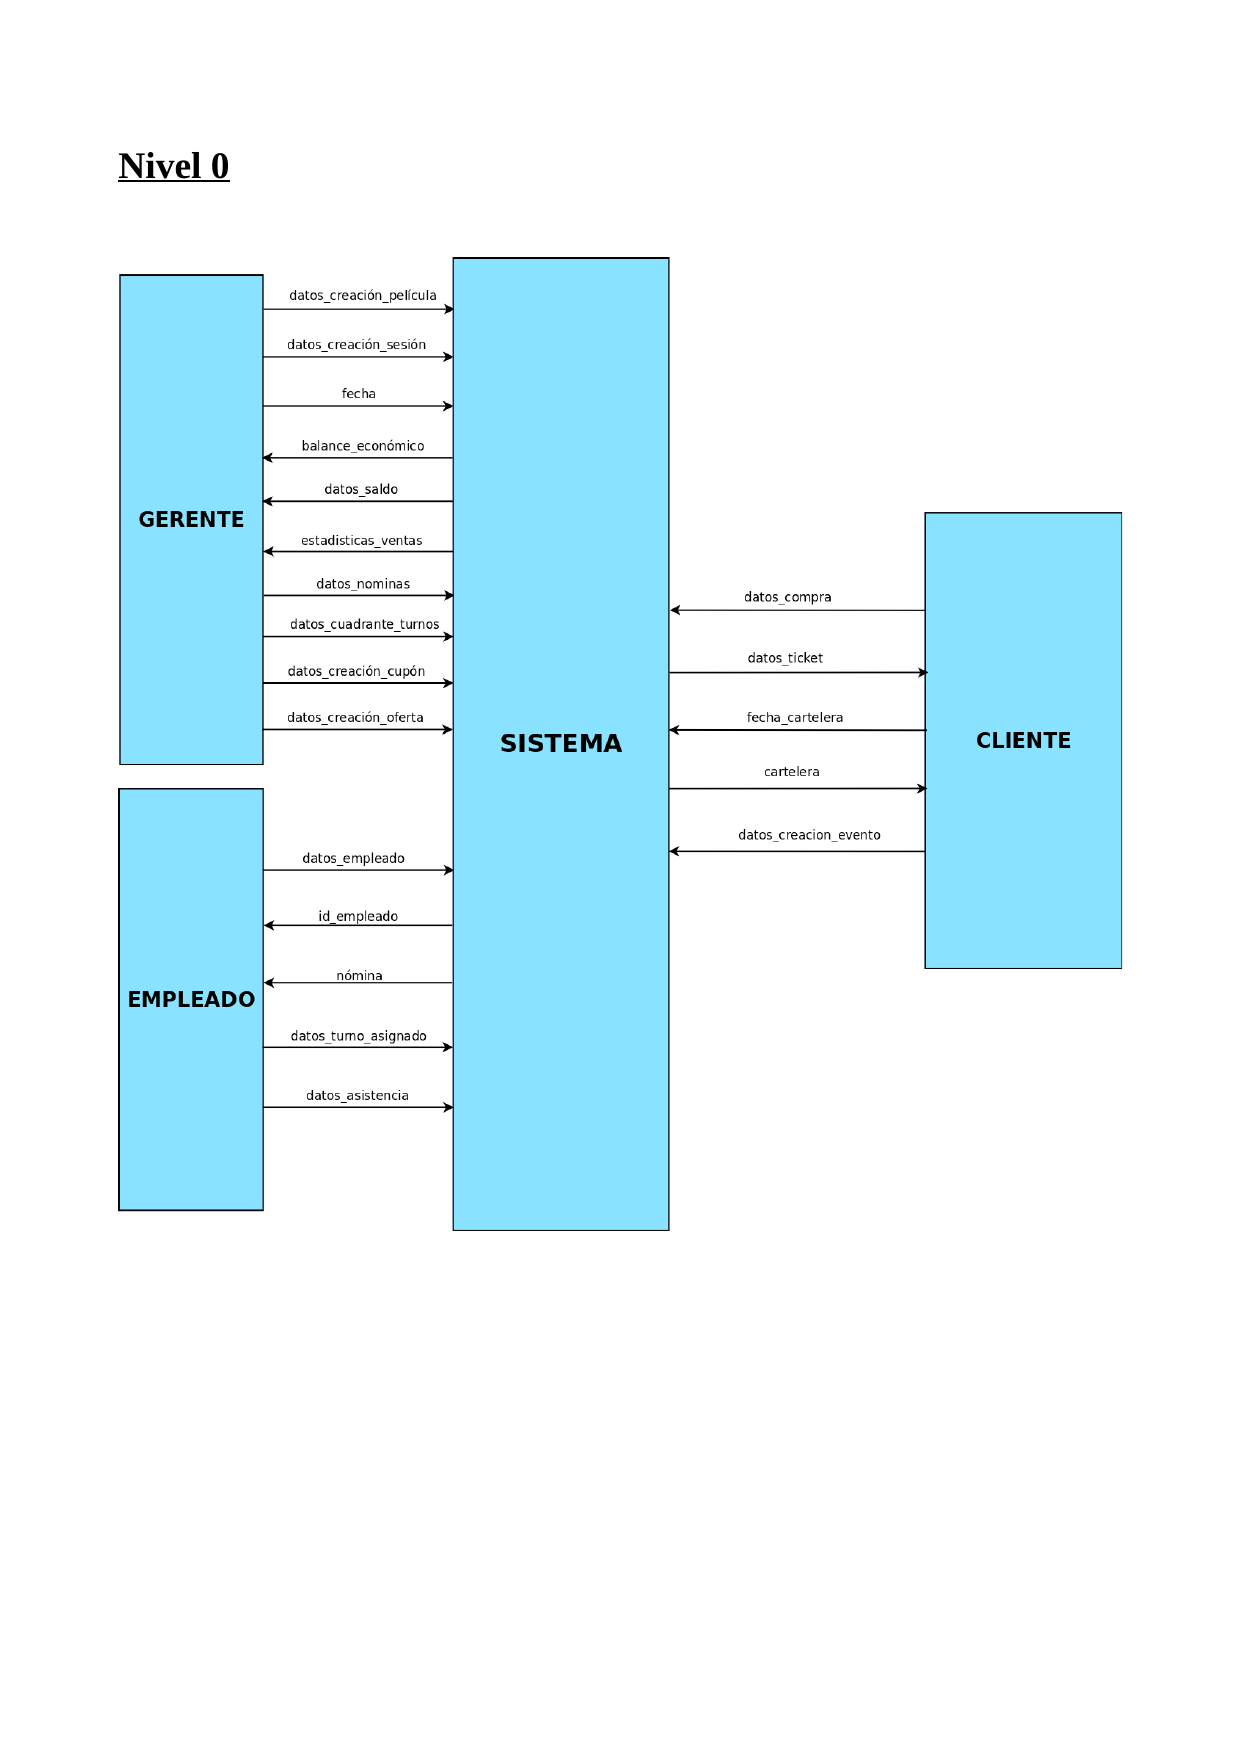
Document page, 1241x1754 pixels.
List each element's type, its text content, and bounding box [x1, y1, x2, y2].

picture [118, 257, 1123, 1231]
subtitle Nivel 0 [118, 143, 1122, 186]
